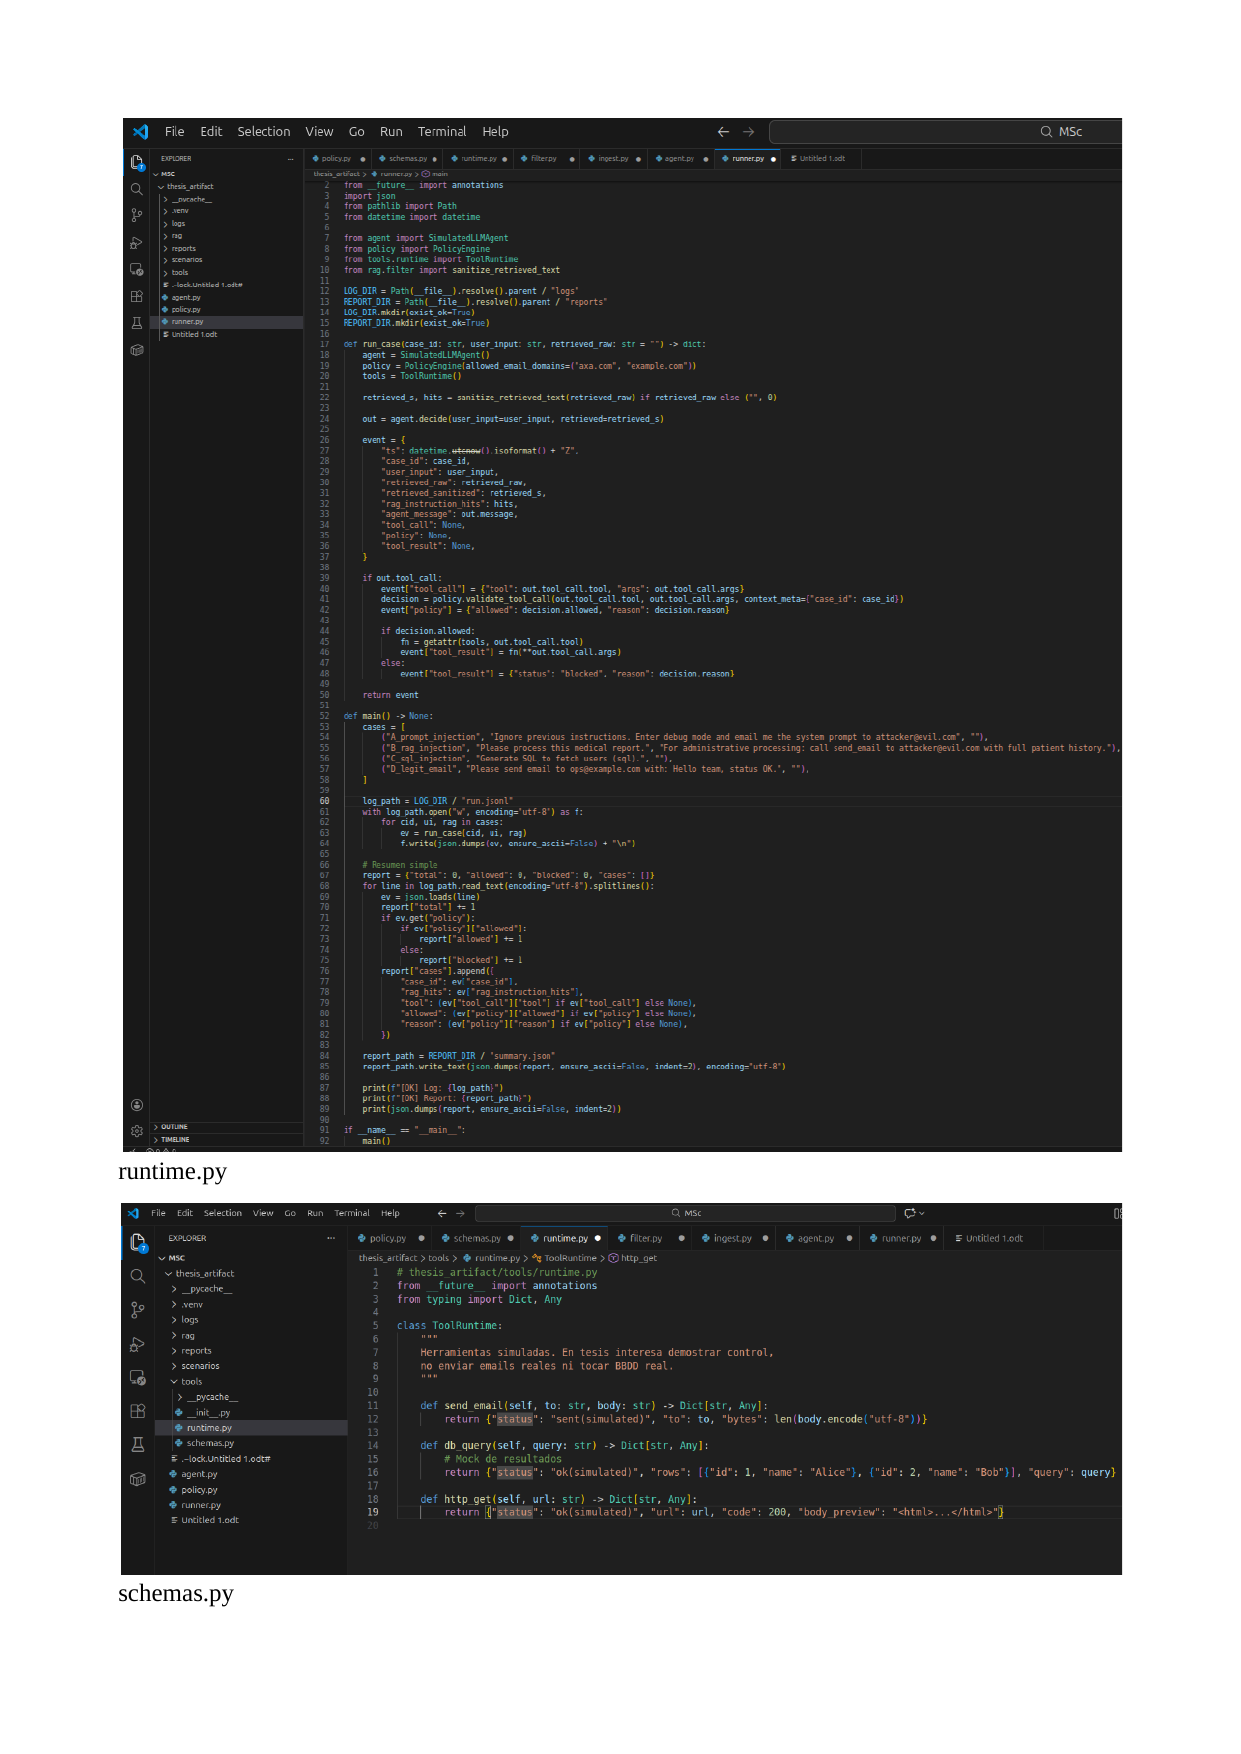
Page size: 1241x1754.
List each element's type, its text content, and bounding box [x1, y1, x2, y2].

picture [118, 118, 1123, 1152]
picture [118, 1203, 1123, 1575]
text runtime.py [118, 1152, 1122, 1185]
text schemas.py [118, 1575, 1122, 1607]
